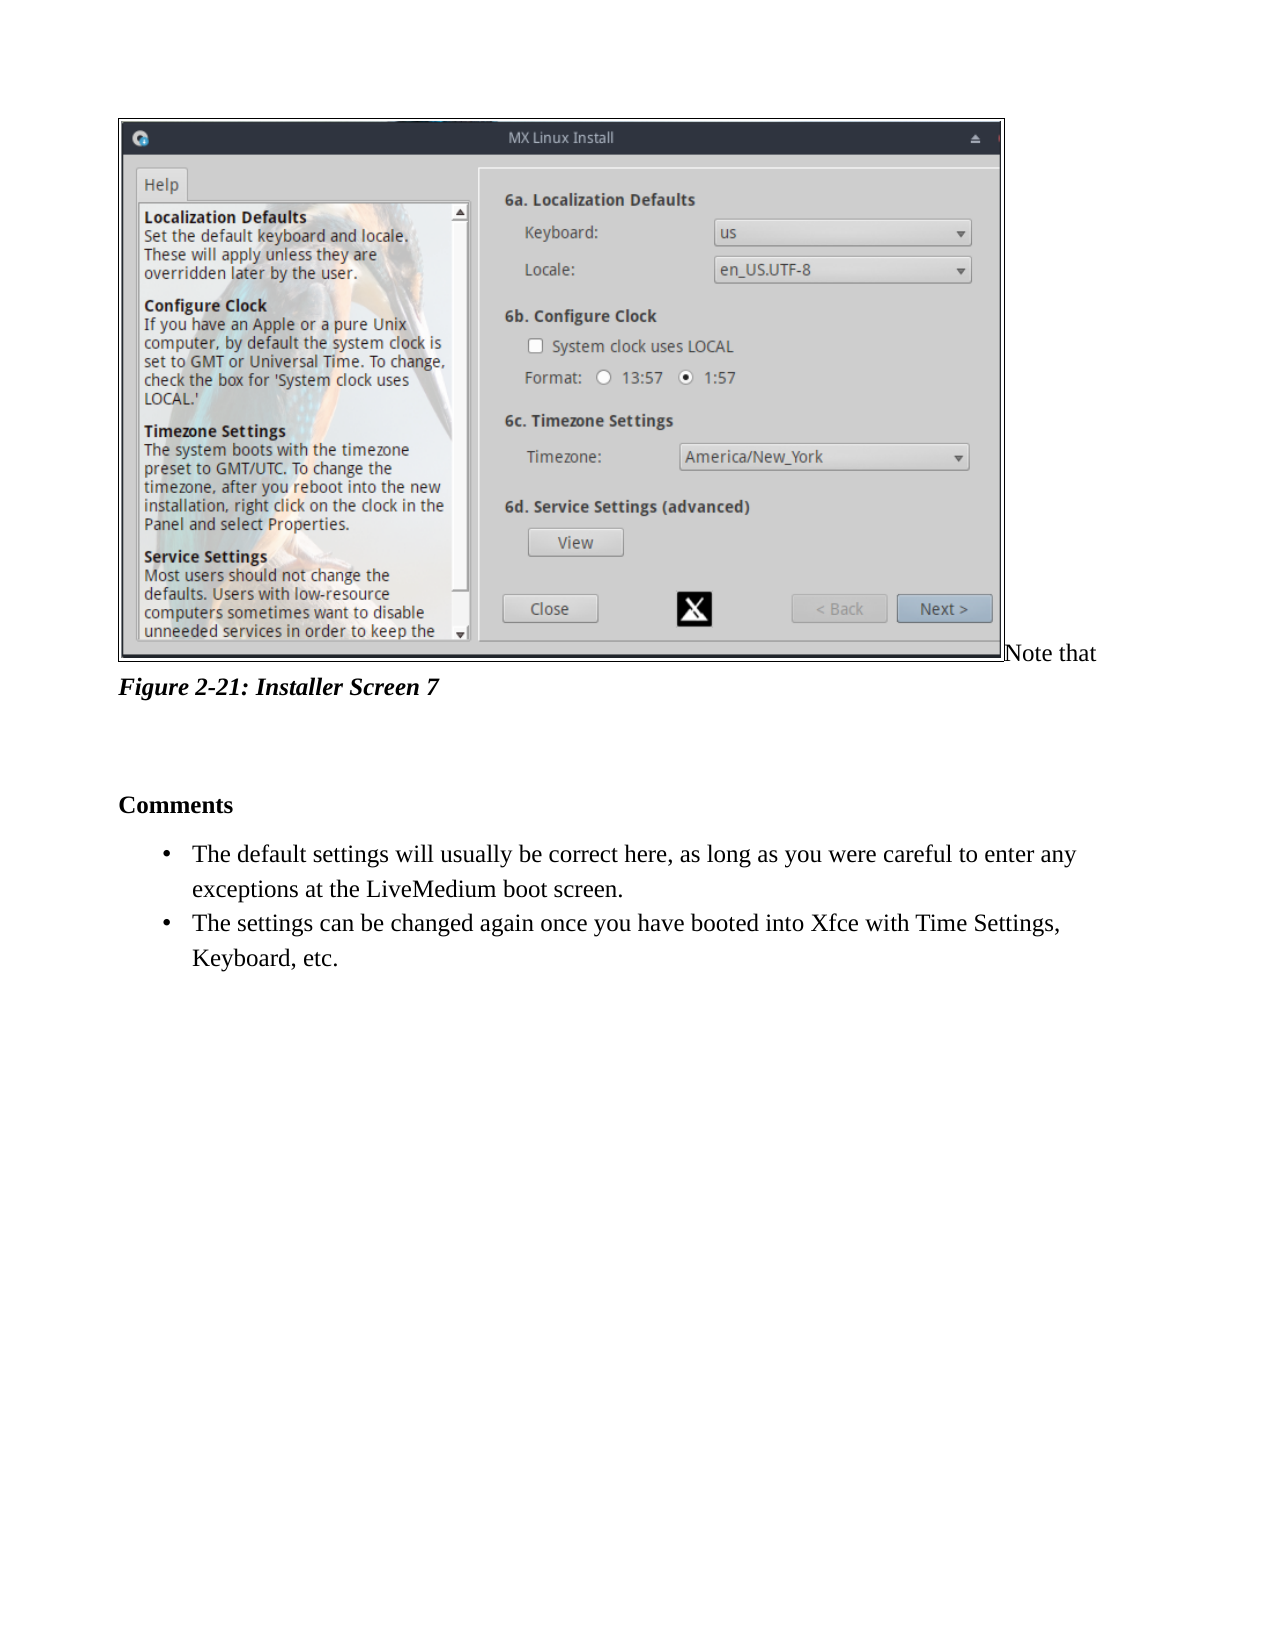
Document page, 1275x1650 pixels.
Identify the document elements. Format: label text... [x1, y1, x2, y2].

text Comments [118, 790, 1157, 819]
list The settings can be changed again once you have booted into Xfce with Time Settings, Keyboard, etc. [162, 908, 1157, 971]
text Note that Figure 2-21: Installer Screen 7 [118, 118, 1157, 701]
picture [121, 121, 1001, 658]
list The default settings will usually be correct here, as long as you were careful to enter any exceptions at the LiveMedium boot screen. [162, 839, 1157, 902]
